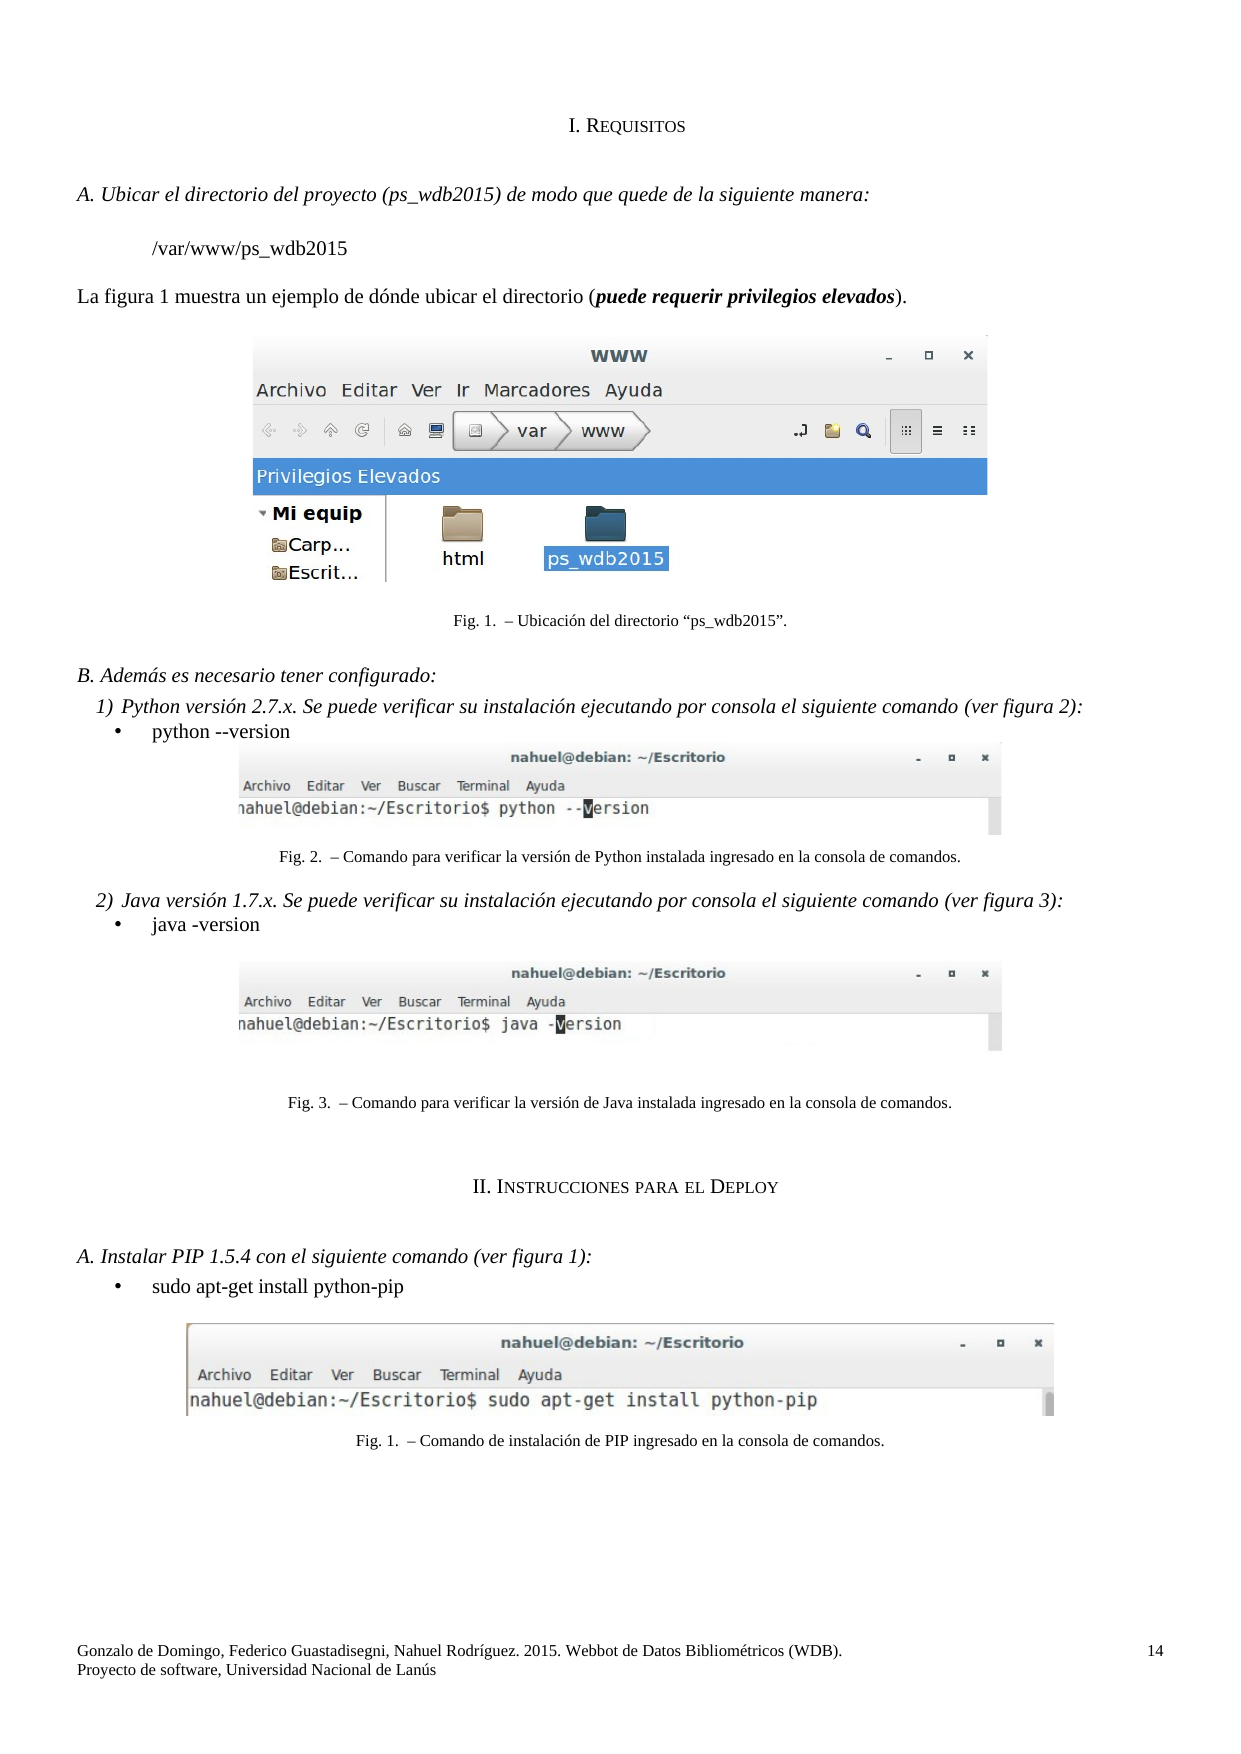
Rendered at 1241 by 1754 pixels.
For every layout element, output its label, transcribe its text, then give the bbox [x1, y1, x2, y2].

list sudo apt-get install python-pip [114, 1274, 1163, 1298]
list python --version [114, 719, 1163, 743]
subtitle Además es necesario tener configurado: [77, 663, 1163, 687]
list – Ubicación del directorio “ps_wdb2015”. [77, 611, 1163, 630]
subtitle Python versión 2.7.x. Se puede verificar su instalación ejecutando por consola el siguiente comando (ver figura 2): [77, 694, 1163, 719]
subtitle Instalar PIP 1.5.4 con el siguiente comando (ver figura 1): [77, 1244, 1163, 1268]
picture [237, 961, 1003, 1074]
text La figura 1 muestra un ejemplo de dónde ubicar el directorio (puede requerir privilegios elevados). [77, 284, 1163, 308]
list – Comando para verificar la versión de Python instalada ingresado en la consola de comandos. [77, 847, 1163, 866]
picture [238, 742, 1002, 835]
picture [186, 1323, 1054, 1416]
subtitle Requisitos [77, 112, 1163, 137]
text /var/www/ps_wdb2015 [77, 236, 1163, 260]
list – Comando para verificar la versión de Java instalada ingresado en la consola de comandos. [77, 1093, 1163, 1112]
subtitle Instrucciones para el Deploy [77, 1174, 1163, 1198]
subtitle Java versión 1.7.x. Se puede verificar su instalación ejecutando por consola el siguiente comando (ver figura 3): [77, 887, 1163, 912]
list java -version [114, 912, 1163, 936]
picture [252, 335, 988, 582]
subtitle Ubicar el directorio del proyecto (ps_wdb2015) de modo que quede de la siguiente manera: [77, 181, 1163, 206]
list – Comando de instalación de PIP ingresado en la consola de comandos. [77, 1431, 1163, 1450]
